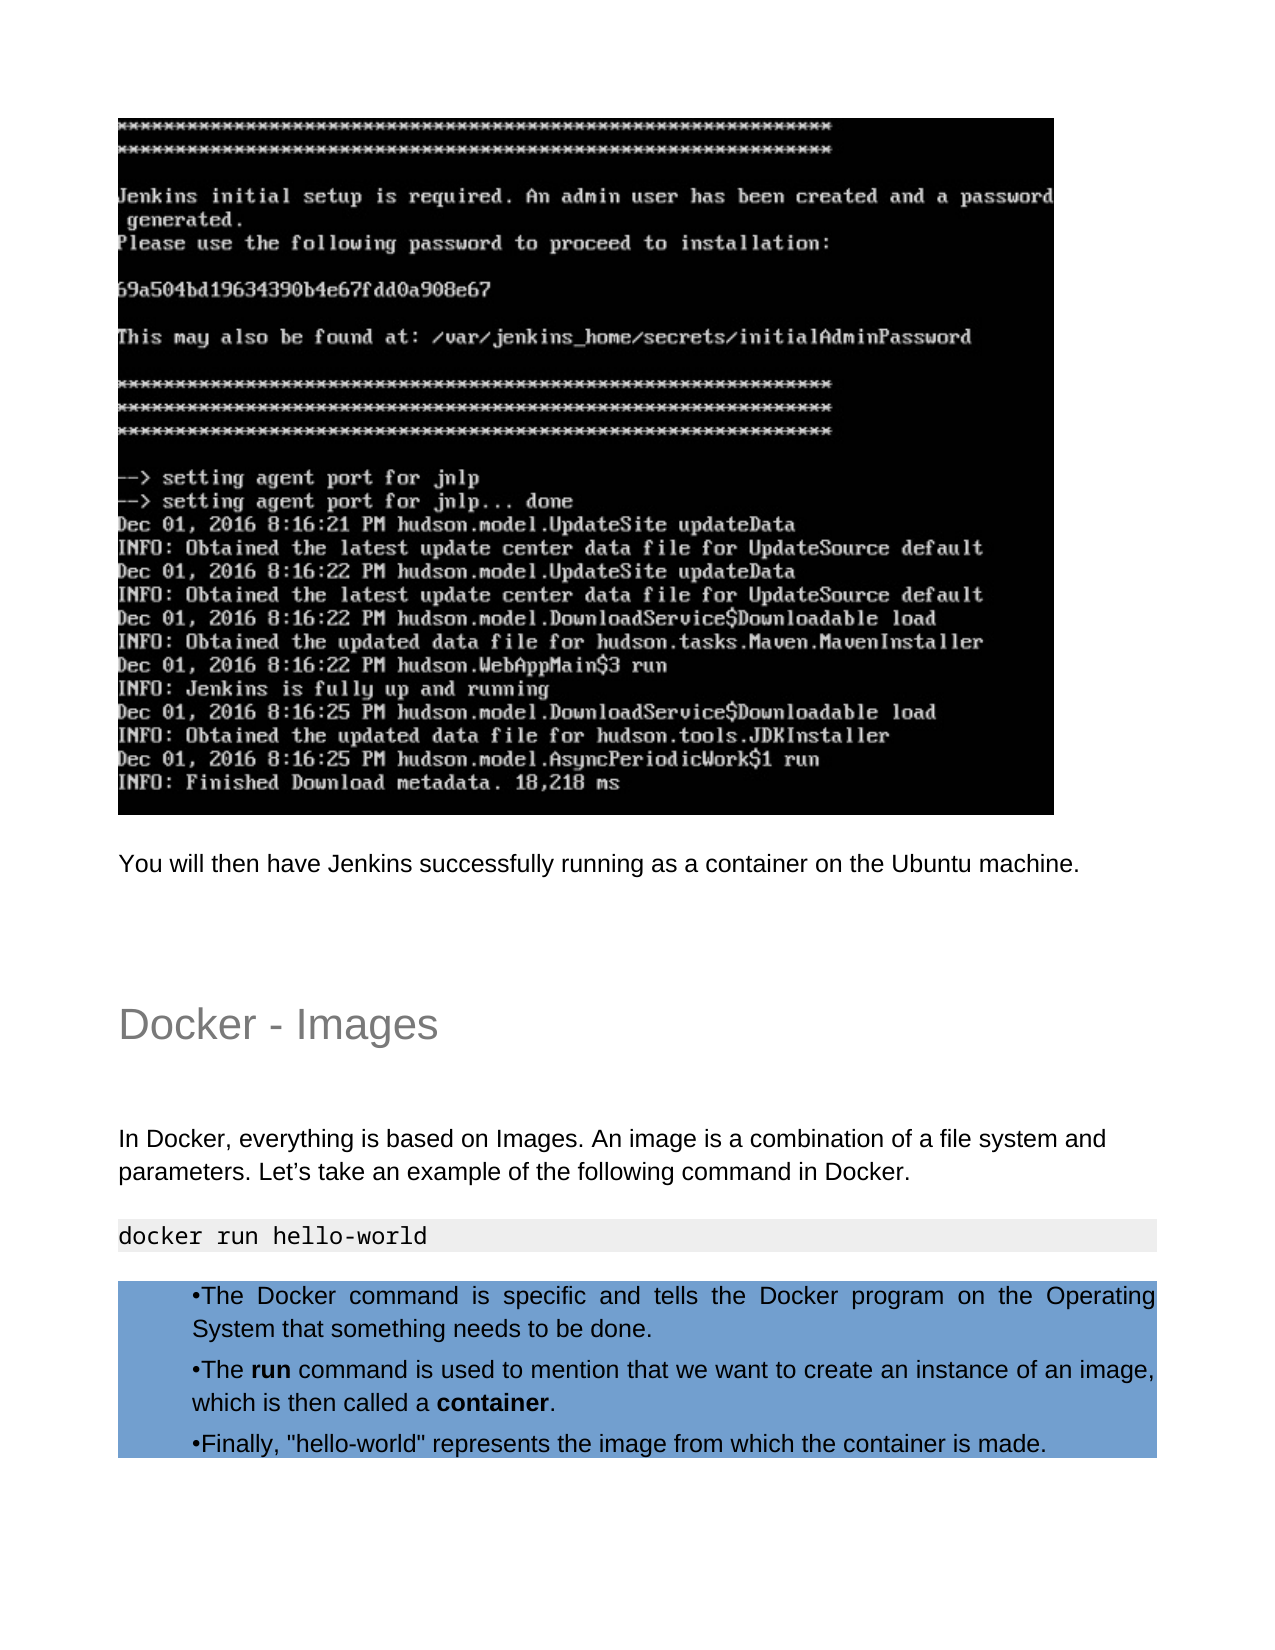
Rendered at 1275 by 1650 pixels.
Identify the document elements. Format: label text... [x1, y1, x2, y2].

text In Docker, everything is based on Images. An image is a combination of a file system and parameters. Let’s take an example of the following command in Docker. [118, 1124, 1157, 1186]
list The run command is used to mention that we want to create an instance of an image, which is then called a container. [118, 1355, 1157, 1417]
list Finally, "hello-world" represents the image from which the container is made. [118, 1429, 1157, 1458]
list The Docker command is specific and tells the Docker program on the Operating System that something needs to be done. [118, 1281, 1157, 1343]
text docker run hello-world [118, 1219, 1157, 1252]
subtitle Docker - Images [118, 999, 1157, 1049]
text You will then have Jenkins successfully running as a container on the Ubuntu machine. [118, 849, 1157, 877]
picture [118, 118, 1054, 815]
